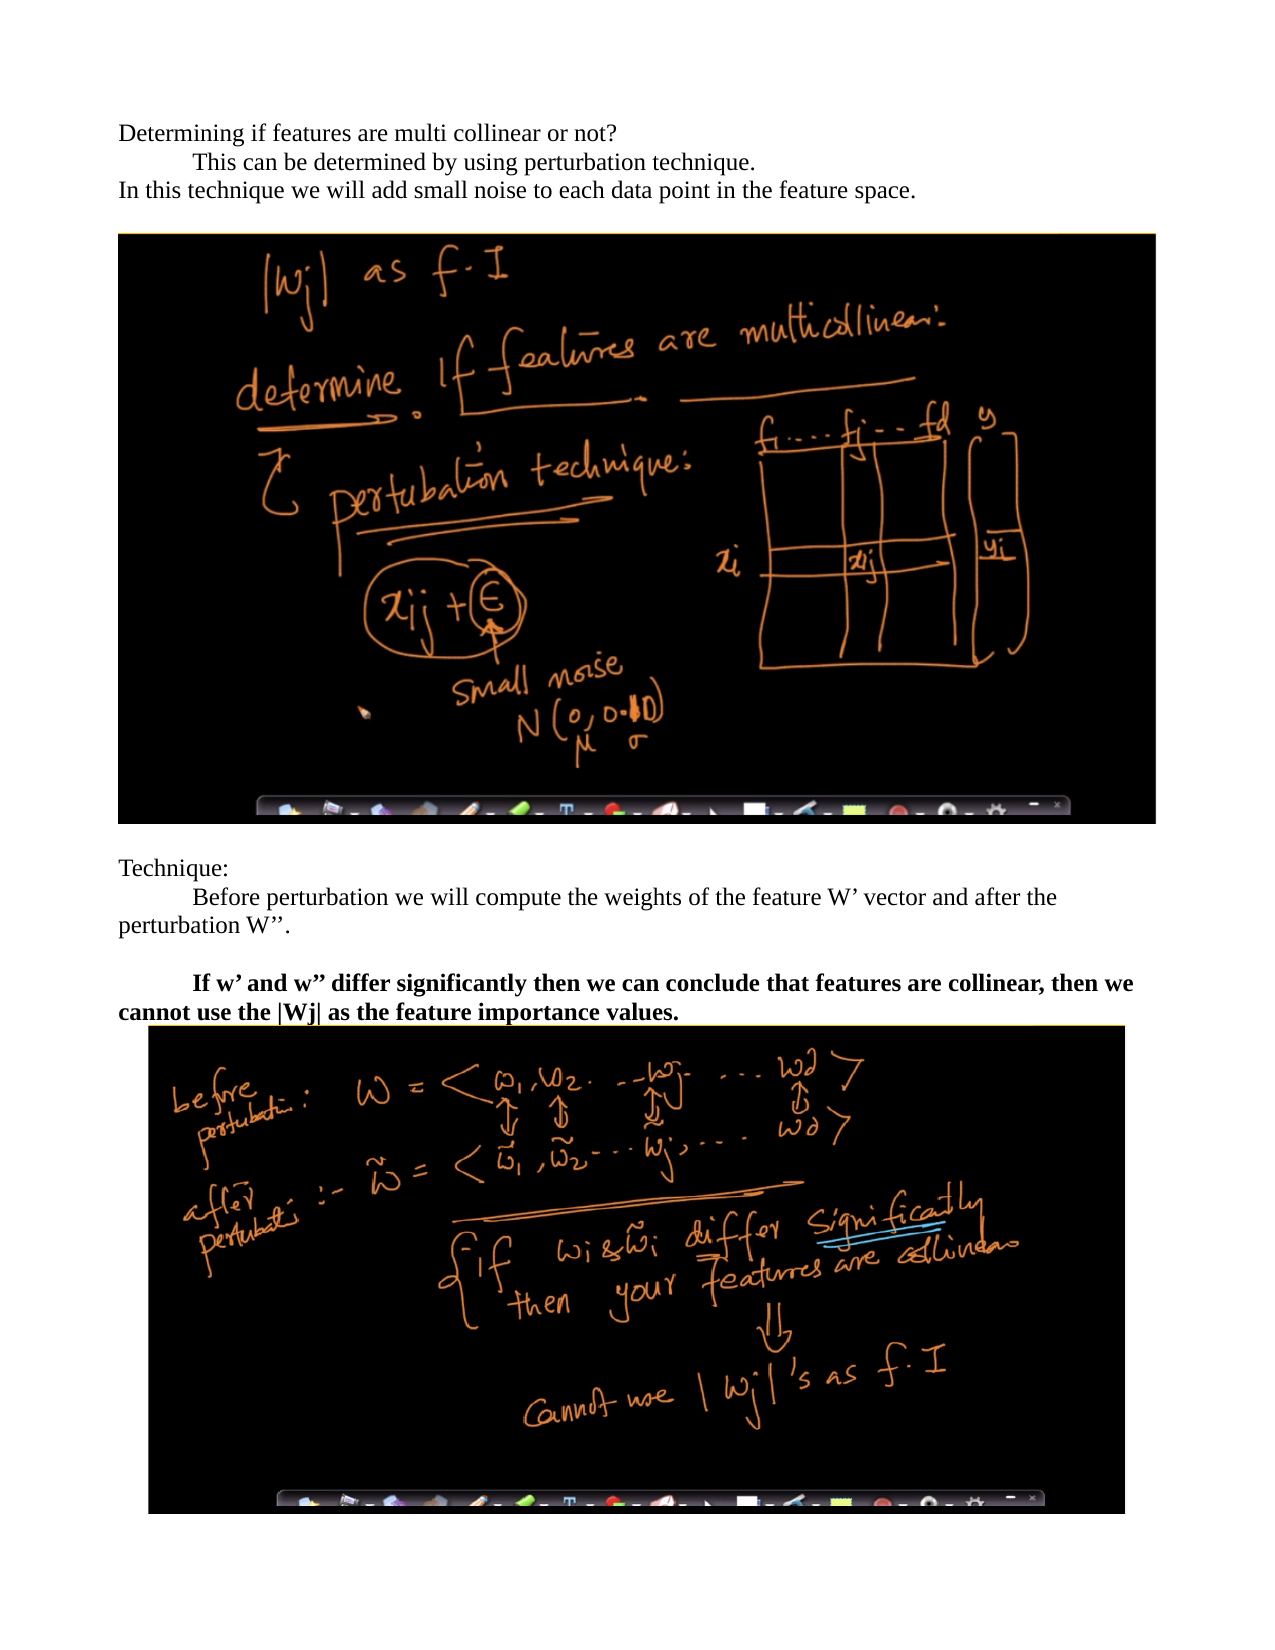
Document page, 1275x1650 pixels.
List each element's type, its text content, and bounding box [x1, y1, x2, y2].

text If w’ and w’’ differ significantly then we can conclude that features are collinear, then we cannot use the |Wj| as the feature importance values. [118, 968, 1157, 1025]
picture [118, 233, 1157, 824]
text Technique: [118, 853, 1157, 882]
text Before perturbation we will compute the weights of the feature W’ vector and after the perturbation W’’. [118, 882, 1157, 939]
text In this technique we will add small noise to each data point in the feature space. [118, 176, 1157, 204]
text This can be determined by using perturbation technique. [118, 147, 1157, 176]
text Determining if features are multi collinear or not? [118, 118, 1157, 147]
picture [148, 1025, 1127, 1514]
